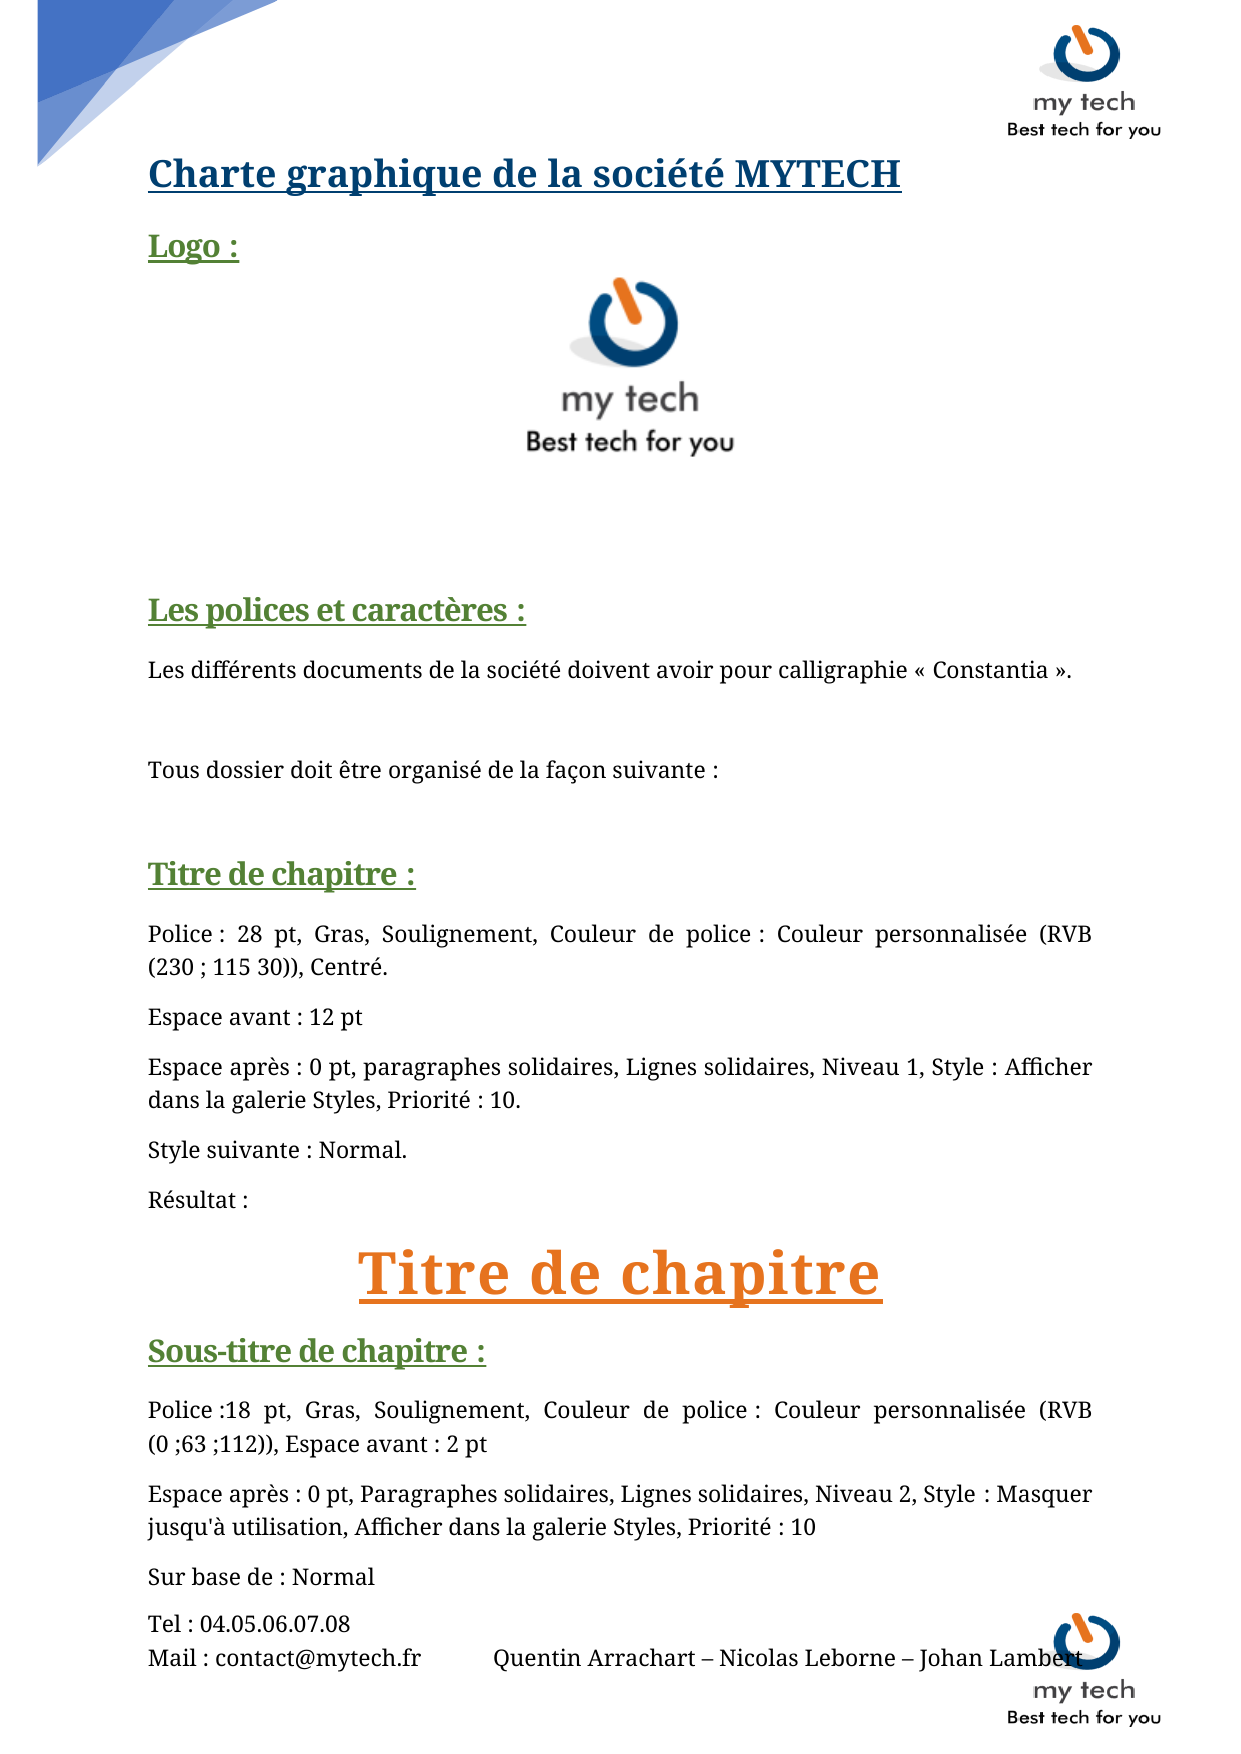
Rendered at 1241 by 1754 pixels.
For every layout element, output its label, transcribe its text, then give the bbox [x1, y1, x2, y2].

text Sur base de : Normal [148, 1559, 1093, 1592]
text Les polices et caractères : [148, 588, 1093, 631]
text Espace après : 0 pt, paragraphes solidaires, Lignes solidaires, Niveau 1, Style : Afficher dans la galerie Styles, Priorité : 10. [148, 1049, 1093, 1116]
text Espace après : 0 pt, Paragraphes solidaires, Lignes solidaires, Niveau 2, Style : Masquer jusqu'à utilisation, Afficher dans la galerie Styles, Priorité : 10 [148, 1476, 1093, 1542]
text Logo : [148, 224, 1093, 267]
text Police :18 pt, Gras, Soulignement, Couleur de police : Couleur personnalisée (RVB (0 ;63 ;112)), Espace avant : 2 pt [148, 1392, 1093, 1459]
text Les différents documents de la société doivent avoir pour calligraphie « Constantia ». [148, 652, 1093, 685]
subtitle Charte graphique de la société MYTECH [148, 148, 1093, 199]
text Sous-titre de chapitre : [148, 1328, 1093, 1371]
text Résultat : [148, 1182, 1093, 1216]
text Titre de chapitre [148, 1232, 1093, 1312]
text Espace avant : 12 pt [148, 999, 1093, 1032]
text Style suivante : Normal. [148, 1132, 1093, 1166]
text Tous dossier doit être organisé de la façon suivante : [148, 752, 1093, 785]
text Titre de chapitre : [148, 852, 1093, 894]
text Police : 28 pt, Gras, Soulignement, Couleur de police : Couleur personnalisée (RVB (230 ; 115 30)), Centré. [148, 916, 1093, 982]
